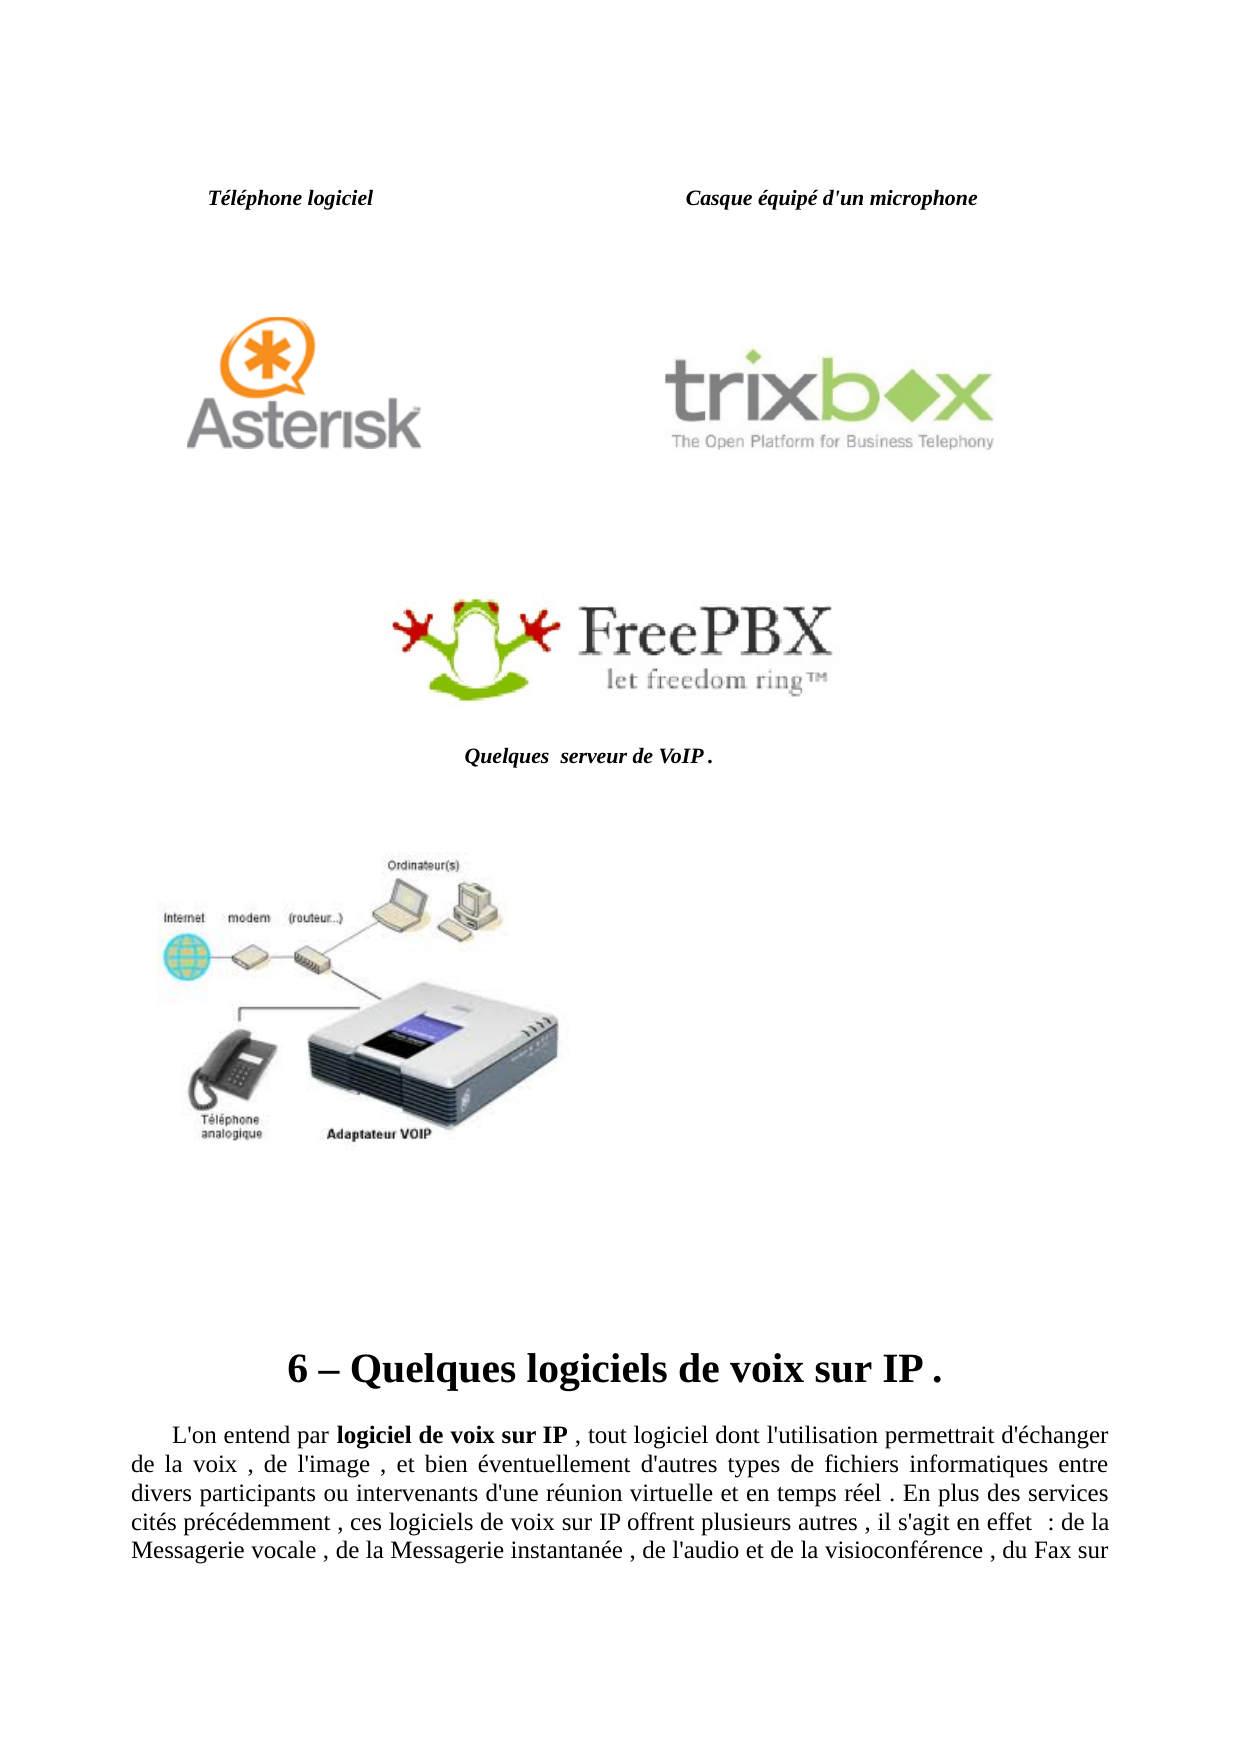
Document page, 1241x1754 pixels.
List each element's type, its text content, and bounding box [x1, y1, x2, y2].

picture [157, 852, 573, 1150]
text Téléphone logiciel Casque équipé d'un microphone [131, 166, 1109, 214]
text Quelques serveur de VoIP . [131, 743, 1109, 769]
text L'on entend par logiciel de voix sur IP , tout logiciel dont l'utilisation permettrait d'échanger de la voix , de l'image , et bien éventuellement d'autres types de fichiers informatiques entre divers participants ou intervenants d'une réunion virtuelle et en temps réel . En plus des services cités précédemment , ces logiciels de voix sur IP offrent plusieurs autres , il s'agit en effet : de la Messagerie vocale , de la Messagerie instantanée , de l'audio et de la visioconférence , du Fax sur [131, 1420, 1109, 1564]
picture [323, 591, 905, 668]
picture [635, 336, 1024, 412]
picture [187, 317, 422, 449]
text 6 – Quelques logiciels de voix sur IP . [131, 1344, 1109, 1392]
